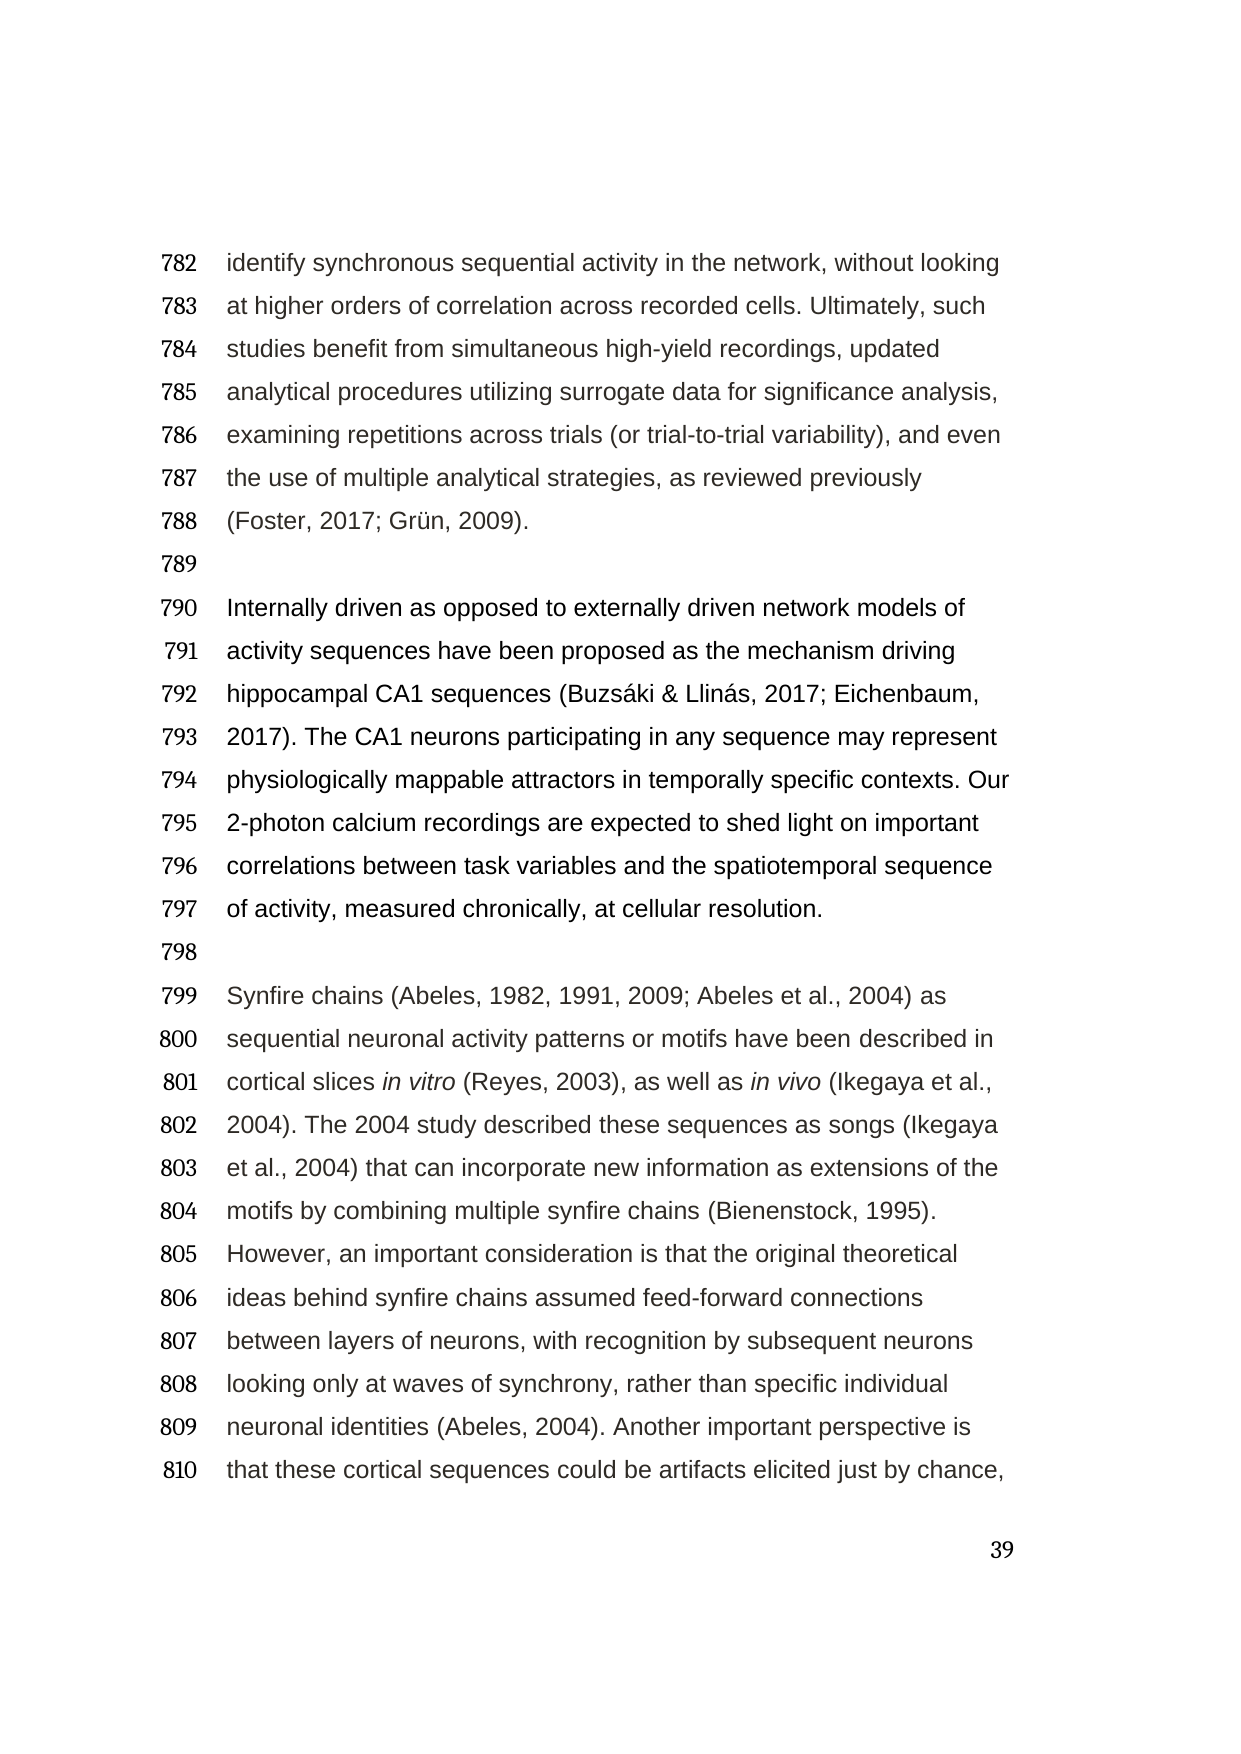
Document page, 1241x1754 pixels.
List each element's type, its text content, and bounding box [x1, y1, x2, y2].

text Synfire chains (Abeles, 1982, 1991, 2009; Abeles et al., 2004)⁠ as sequential neuronal activity patterns or motifs have been described in cortical slices in vitro (Reyes, 2003)⁠, as well as in vivo (Ikegaya et al., 2004)⁠. The 2004 study described these sequences as songs (Ikegaya et al., 2004)⁠ that can incorporate new information as extensions of the motifs by combining multiple synfire chains (Bienenstock, 1995)⁠. However, an important consideration is that the original theoretical ideas behind synfire chains assumed feed-forward connections between layers of neurons, with recognition by subsequent neurons looking only at waves of synchrony, rather than specific individual neuronal identities (Abeles, 2004)⁠. Another important perspective is that these cortical sequences could be artifacts elicited just by chance, [226, 981, 1014, 1484]
text identify synchronous sequential activity in the network, without looking at higher orders of correlation across recorded cells. Ultimately, such studies benefit from simultaneous high-yield recordings, updated analytical procedures utilizing surrogate data for significance analysis, examining repetitions across trials (or trial-to-trial variability), and even the use of multiple analytical strategies, as reviewed previously (Foster, 2017; Grün, 2009)⁠. [226, 248, 1014, 535]
text Internally driven as opposed to externally driven network models of activity sequences have been proposed as the mechanism driving hippocampal CA1 sequences (Buzsáki & Llinás, 2017; Eichenbaum, 2017)⁠. The CA1 neurons participating in any sequence may represent physiologically mappable attractors in temporally specific contexts. Our 2-photon calcium recordings are expected to shed light on important correlations between task variables and the spatiotemporal sequence of activity, measured chronically, at cellular resolution. [226, 593, 1014, 923]
